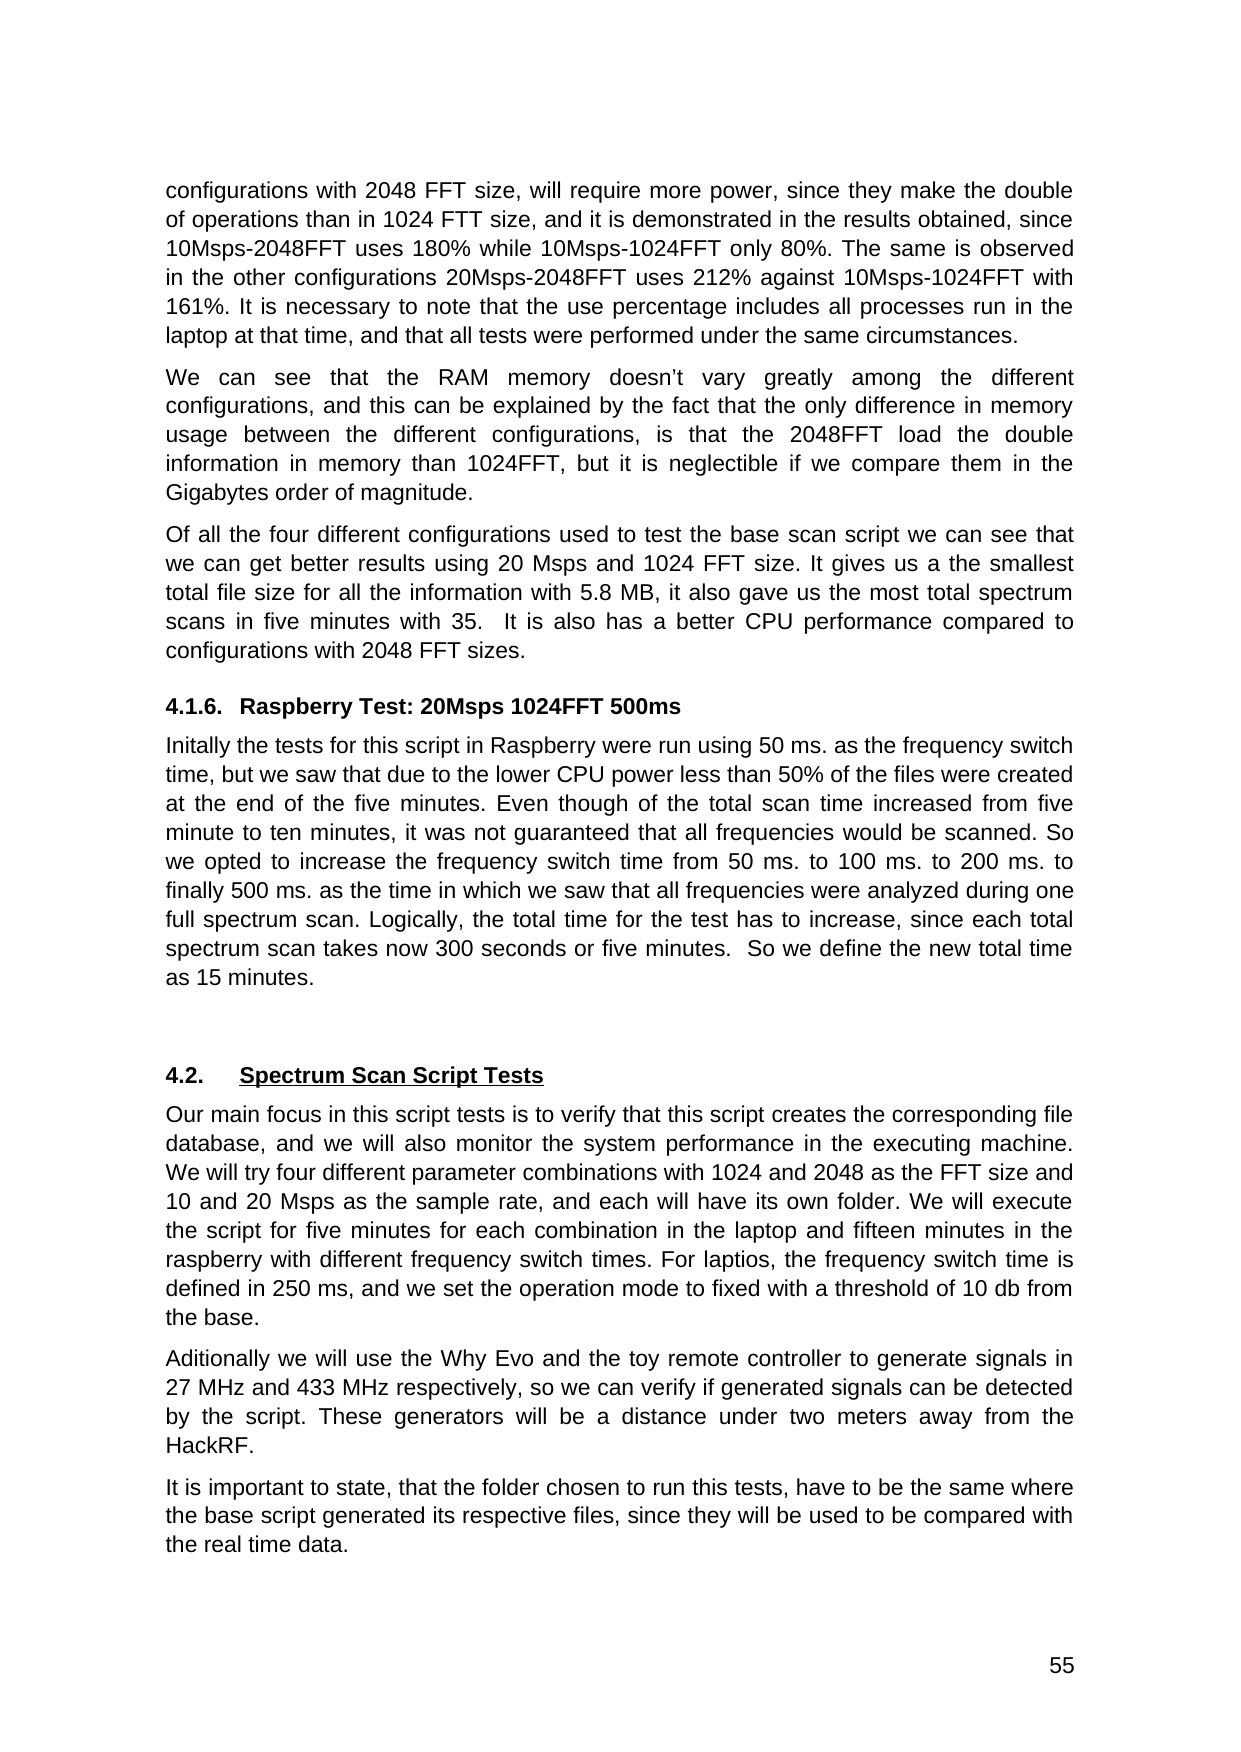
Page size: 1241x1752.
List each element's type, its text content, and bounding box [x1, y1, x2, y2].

text We can see that the RAM memory doesn’t vary greatly among the different configurations, and this can be explained by the fact that the only difference in memory usage between the different configurations, is that the 2048FFT load the double information in memory than 1024FFT, but it is neglectible if we compare them in the Gigabytes order of magnitude. [165, 363, 1075, 506]
text Of all the four different configurations used to test the base scan script we can see that we can get better results using 20 Msps and 1024 FFT size. It gives us a the smallest total file size for all the information with 5.8 MB, it also gave us the most total spectrum scans in five minutes with 35. It is also has a better CPU performance compared to configurations with 2048 FFT sizes. [165, 521, 1075, 663]
subtitle Raspberry Test: 20Msps 1024FFT 500ms [165, 691, 1075, 720]
text Aditionally we will use the Why Evo and the toy remote controller to generate signals in 27 MHz and 433 MHz respectively, so we can verify if generated signals can be detected by the script. These generators will be a distance under two meters away from the HackRF. [165, 1345, 1075, 1458]
text Our main focus in this script tests is to verify that this script creates the corresponding file database, and we will also monitor the system performance in the executing machine. We will try four different parameter combinations with 1024 and 2048 as the FFT size and 10 and 20 Msps as the sample rate, and each will have its own folder. We will execute the script for five minutes for each combination in the laptop and fifteen minutes in the raspberry with different frequency switch times. For laptios, the frequency switch time is defined in 250 ms, and we set the operation mode to fixed with a threshold of 10 db from the base. [165, 1101, 1075, 1330]
text Initally the tests for this script in Raspberry were run using 50 ms. as the frequency switch time, but we saw that due to the lower CPU power less than 50% of the files were created at the end of the five minutes. Even though of the total scan time increased from five minute to ten minutes, it was not guaranteed that all frequencies would be scanned. So we opted to increase the frequency switch time from 50 ms. to 100 ms. to 200 ms. to finally 500 ms. as the time in which we saw that all frequencies were analyzed during one full spectrum scan. Logically, the total time for the test has to increase, since each total spectrum scan takes now 300 seconds or five minutes. So we define the new total time as 15 minutes. [165, 732, 1075, 990]
text configurations with 2048 FFT size, will require more power, since they make the double of operations than in 1024 FTT size, and it is demonstrated in the results obtained, since 10Msps-2048FFT uses 180% while 10Msps-1024FFT only 80%. The same is observed in the other configurations 20Msps-2048FFT uses 212% against 10Msps-1024FFT with 161%. It is necessary to note that the use percentage includes all processes run in the laptop at that time, and that all tests were performed under the same circumstances. [165, 177, 1075, 348]
text It is important to state, that the folder chosen to run this tests, have to be the same where the base script generated its respective files, since they will be used to be compared with the real time data. [165, 1473, 1075, 1558]
subtitle Spectrum Scan Script Tests [165, 1059, 1075, 1088]
